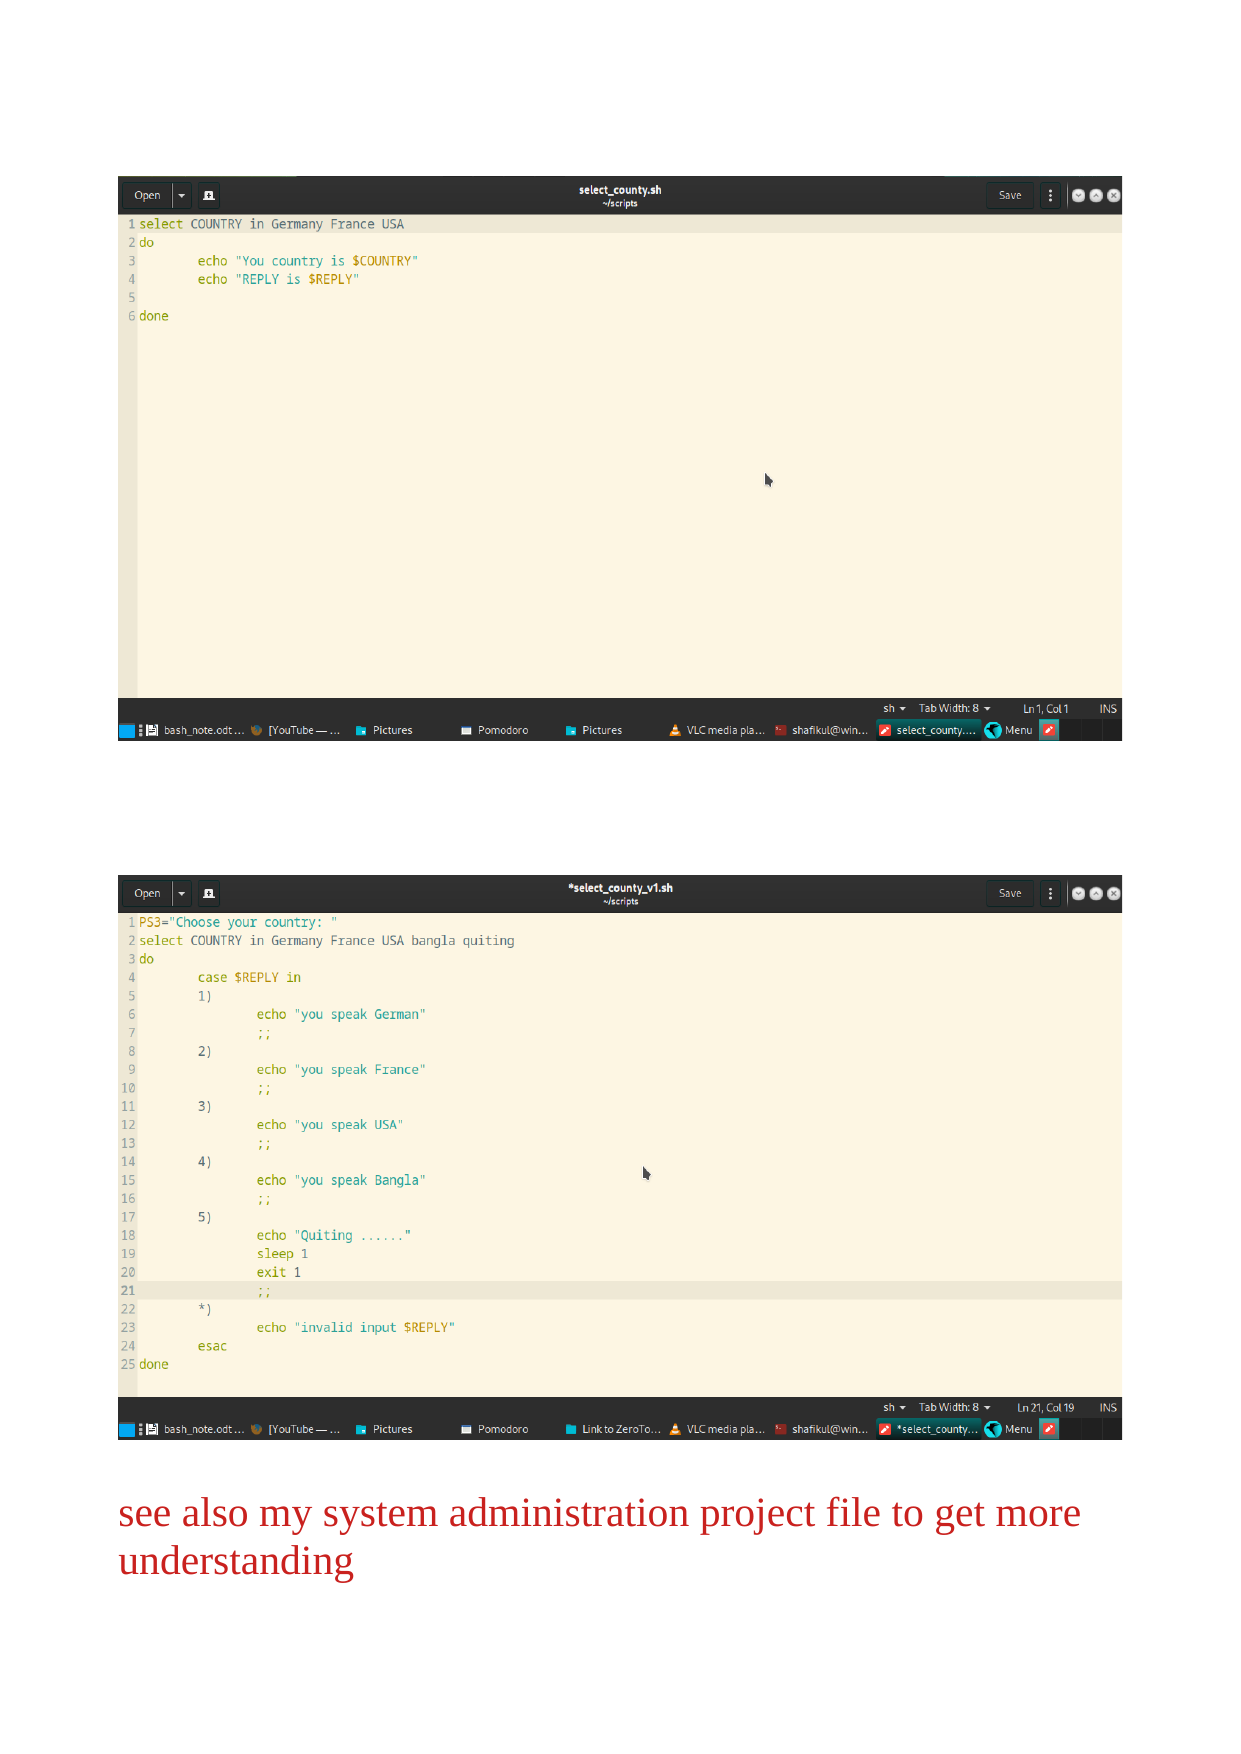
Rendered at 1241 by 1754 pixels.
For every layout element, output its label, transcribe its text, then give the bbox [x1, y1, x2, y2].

picture [118, 176, 1123, 741]
text see also my system administration project file to get more understanding [118, 1487, 1122, 1583]
picture [118, 875, 1123, 1440]
